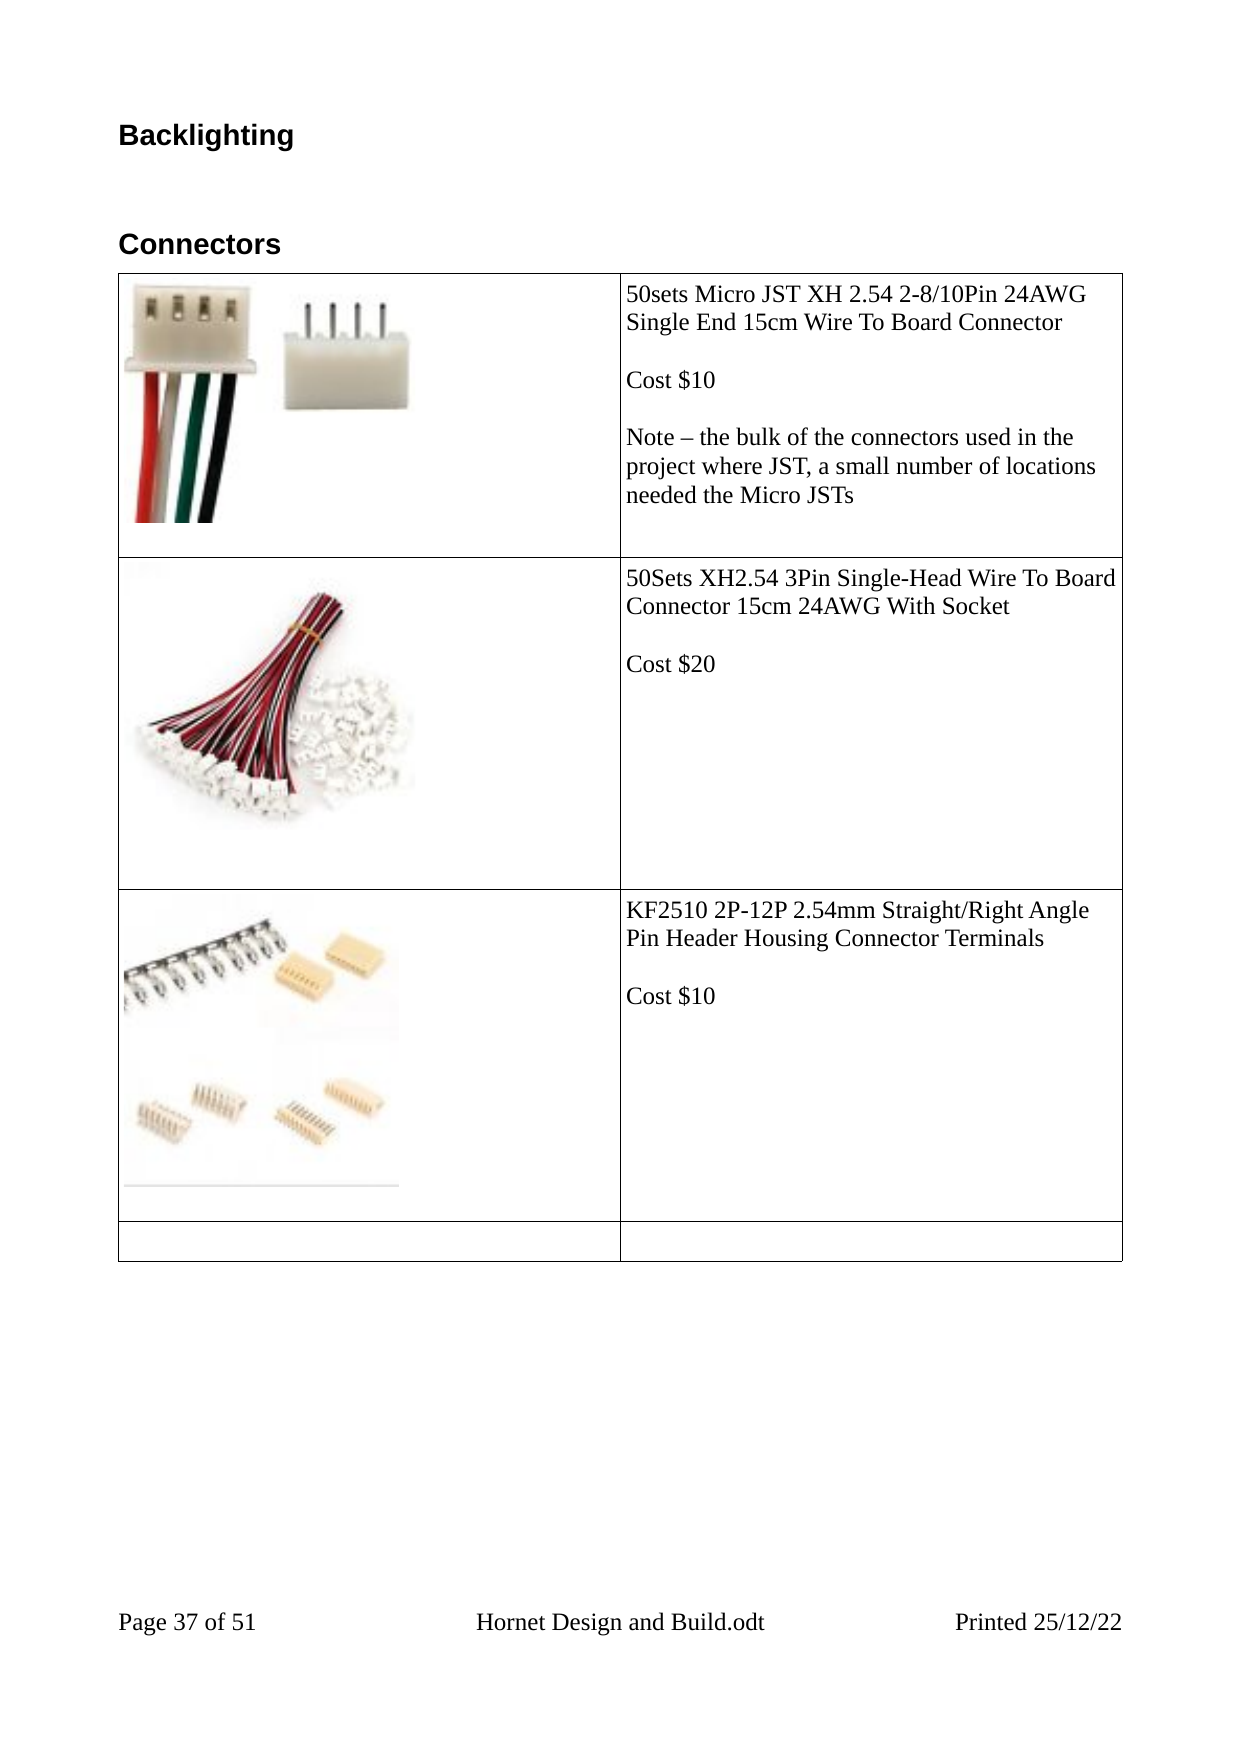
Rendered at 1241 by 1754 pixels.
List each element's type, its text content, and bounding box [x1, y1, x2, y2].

subtitle Backlighting [118, 118, 1122, 152]
table_cell 50Sets XH2.54 3Pin Single-Head Wire To Board Connector 15cm 24AWG With Socket Cost $20 [621, 558, 1122, 889]
table_header [119, 274, 620, 557]
table_header 50sets Micro JST XH 2.54 2-8/10Pin 24AWG Single End 15cm Wire To Board Connector Cost $10 Note – the bulk of the connectors used in the project where JST, a small number of locations needed the Micro JSTs [621, 274, 1122, 557]
picture [123, 278, 416, 523]
table_cell [621, 1222, 1122, 1261]
table_cell [119, 1222, 620, 1261]
picture [123, 894, 399, 1187]
table_cell KF2510 2P-12P 2.54mm Straight/Right Angle Pin Header Housing Connector Terminals Cost $10 [621, 890, 1122, 1221]
table_cell [119, 558, 620, 889]
table_cell [119, 890, 620, 1221]
picture [123, 562, 416, 855]
subtitle Connectors [118, 227, 1122, 260]
